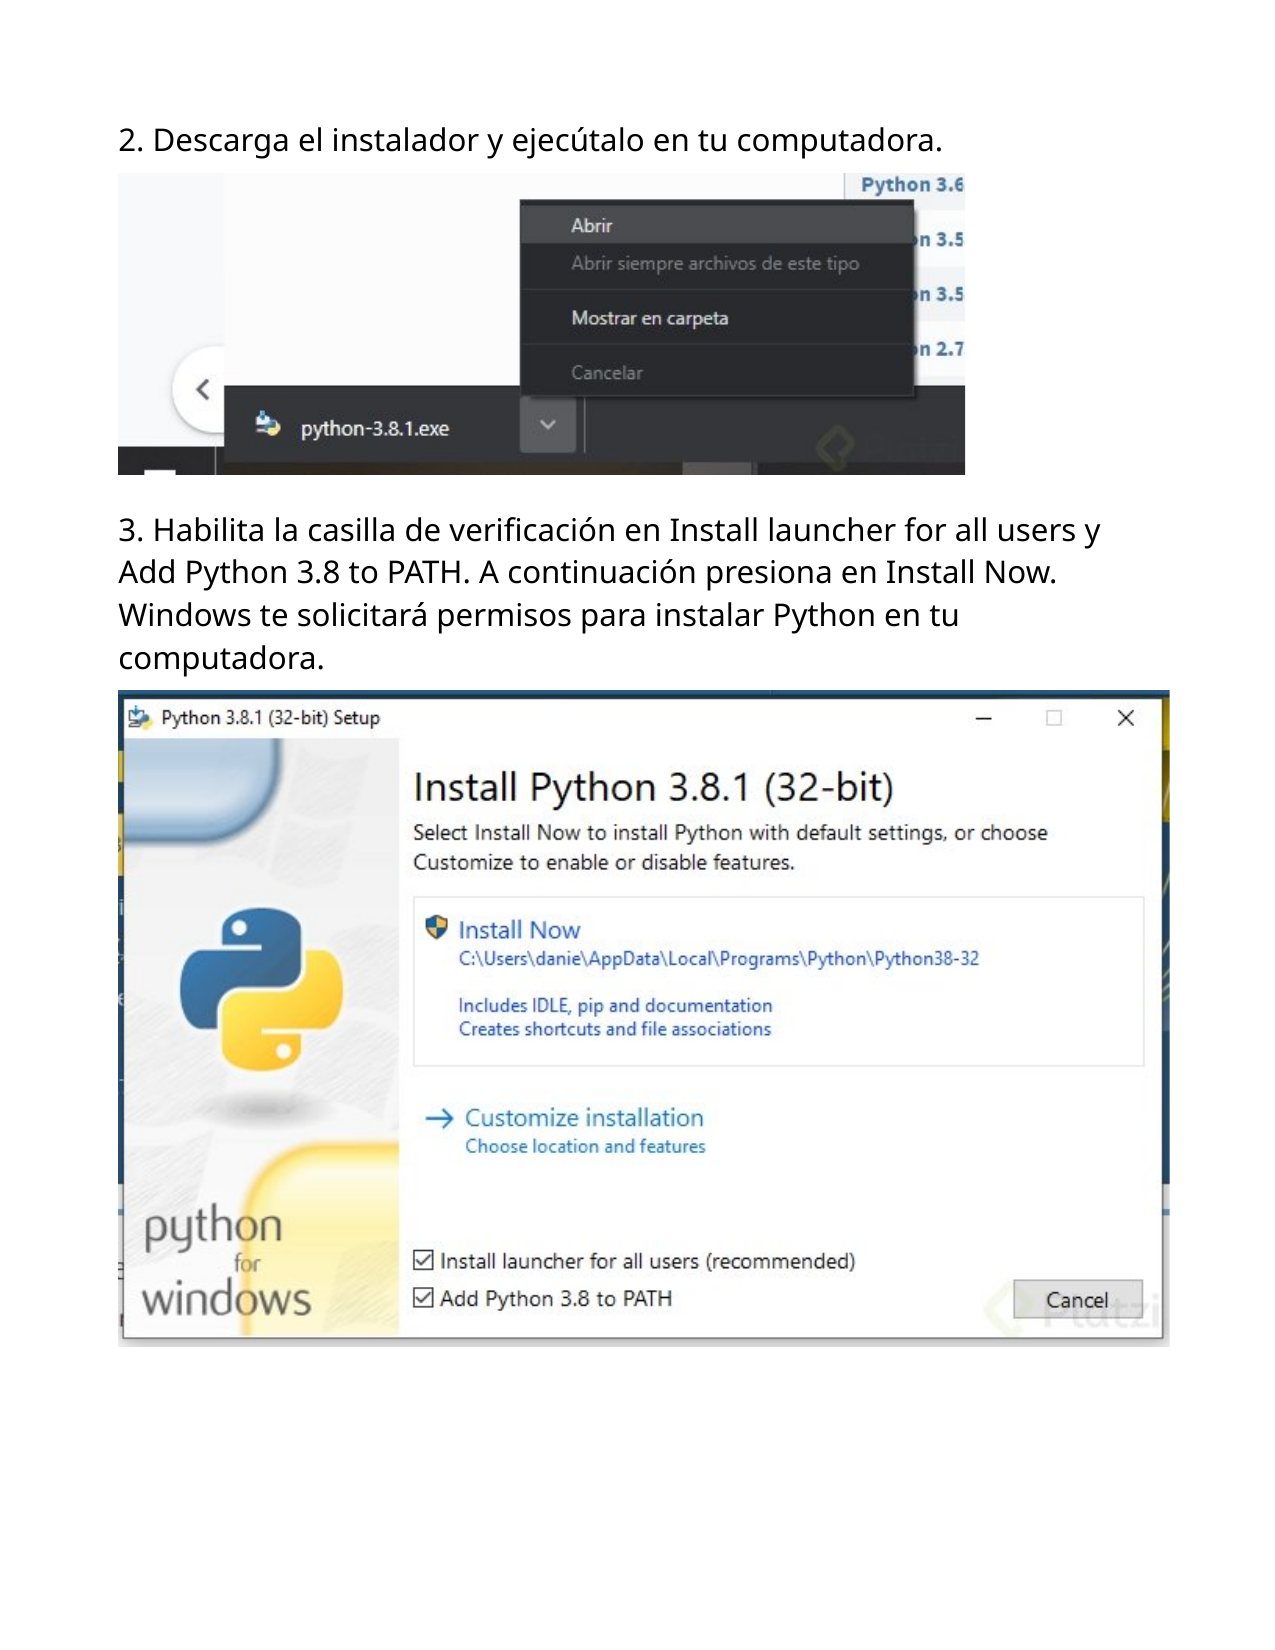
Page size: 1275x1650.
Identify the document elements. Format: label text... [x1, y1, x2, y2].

subtitle 2. Descarga el instalador y ejecútalo en tu computadora. [118, 118, 1157, 161]
picture [118, 173, 965, 475]
subtitle 3. Habilita la casilla de verificación en Install launcher for all users y Add Python 3.8 to PATH. A continuación presiona en Install Now. Windows te solicitará permisos para instalar Python en tu computadora. [118, 508, 1157, 678]
picture [118, 690, 1170, 1347]
